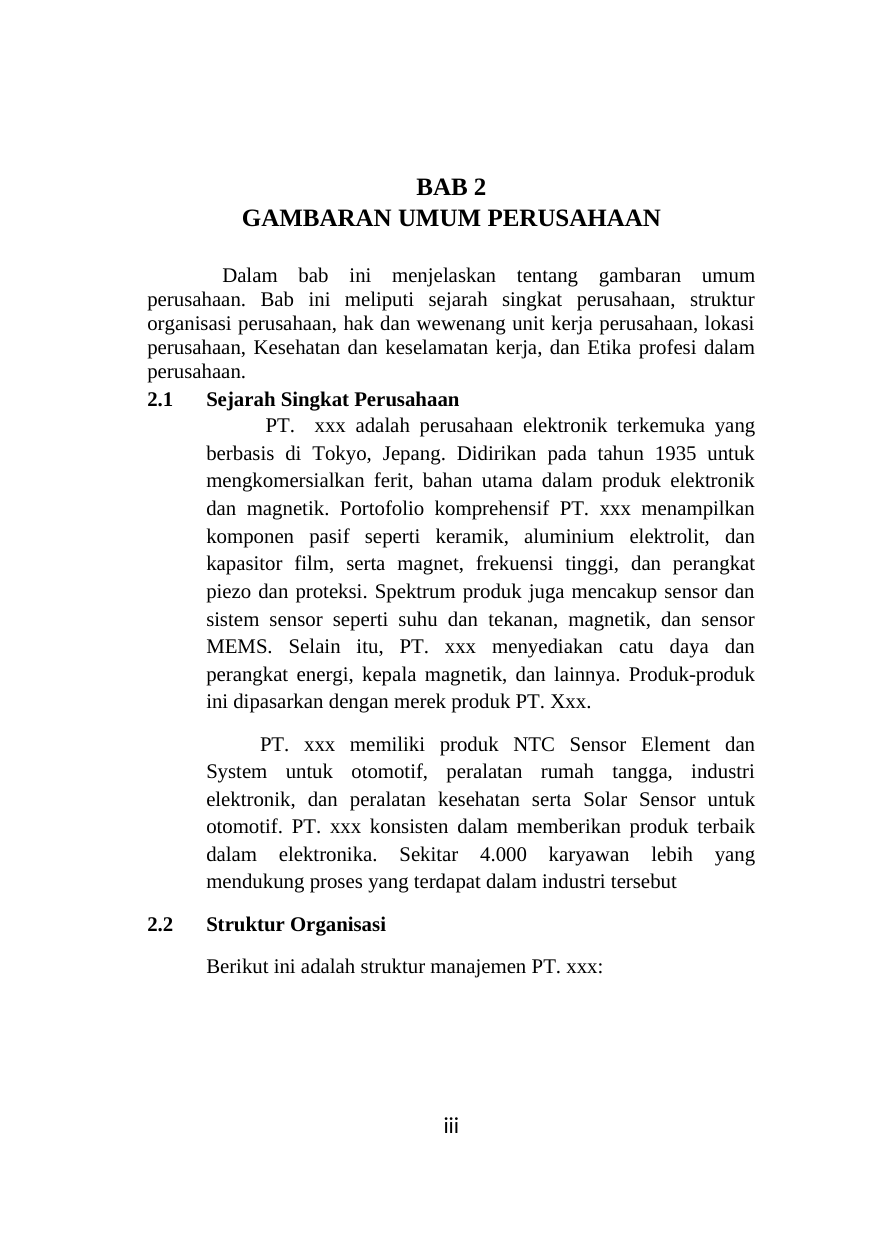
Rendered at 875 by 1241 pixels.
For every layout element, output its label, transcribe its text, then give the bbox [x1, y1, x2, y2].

list Struktur Organisasi [147, 912, 756, 936]
subtitle Sejarah Singkat Perusahaan [147, 387, 756, 411]
text PT. xxx memiliki produk NTC Sensor Element dan System untuk otomotif, peralatan rumah tangga, industri elektronik, dan peralatan kesehatan serta Solar Sensor untuk otomotif. PT. xxx konsisten dalam memberikan produk terbaik dalam elektronika. Sekitar 4.000 karyawan lebih yang mendukung proses yang terdapat dalam industri tersebut [147, 731, 756, 893]
text Dalam bab ini menjelaskan tentang gambaran umum perusahaan. Bab ini meliputi sejarah singkat perusahaan, struktur organisasi perusahaan, hak dan wewenang unit kerja perusahaan, lokasi perusahaan, Kesehatan dan keselamatan kerja, dan Etika profesi dalam perusahaan. [147, 263, 756, 383]
text Berikut ini adalah struktur manajemen PT. xxx: [147, 954, 756, 978]
text PT. xxx adalah perusahaan elektronik terkemuka yang berbasis di Tokyo, Jepang. Didirikan pada tahun 1935 untuk mengkomersialkan ferit, bahan utama dalam produk elektronik dan magnetik. Portofolio komprehensif PT. xxx menampilkan komponen pasif seperti keramik, aluminium elektrolit, dan kapasitor film, serta magnet, frekuensi tinggi, dan perangkat piezo dan proteksi. Spektrum produk juga mencakup sensor dan sistem sensor seperti suhu dan tekanan, magnetik, dan sensor MEMS. Selain itu, PT. xxx menyediakan catu daya dan perangkat energi, kepala magnetik, dan lainnya. Produk-produk ini dipasarkan dengan merek produk PT. Xxx. [206, 413, 756, 713]
subtitle BAB 2 GAMBARAN UMUM PERUSAHAAN [147, 172, 756, 232]
